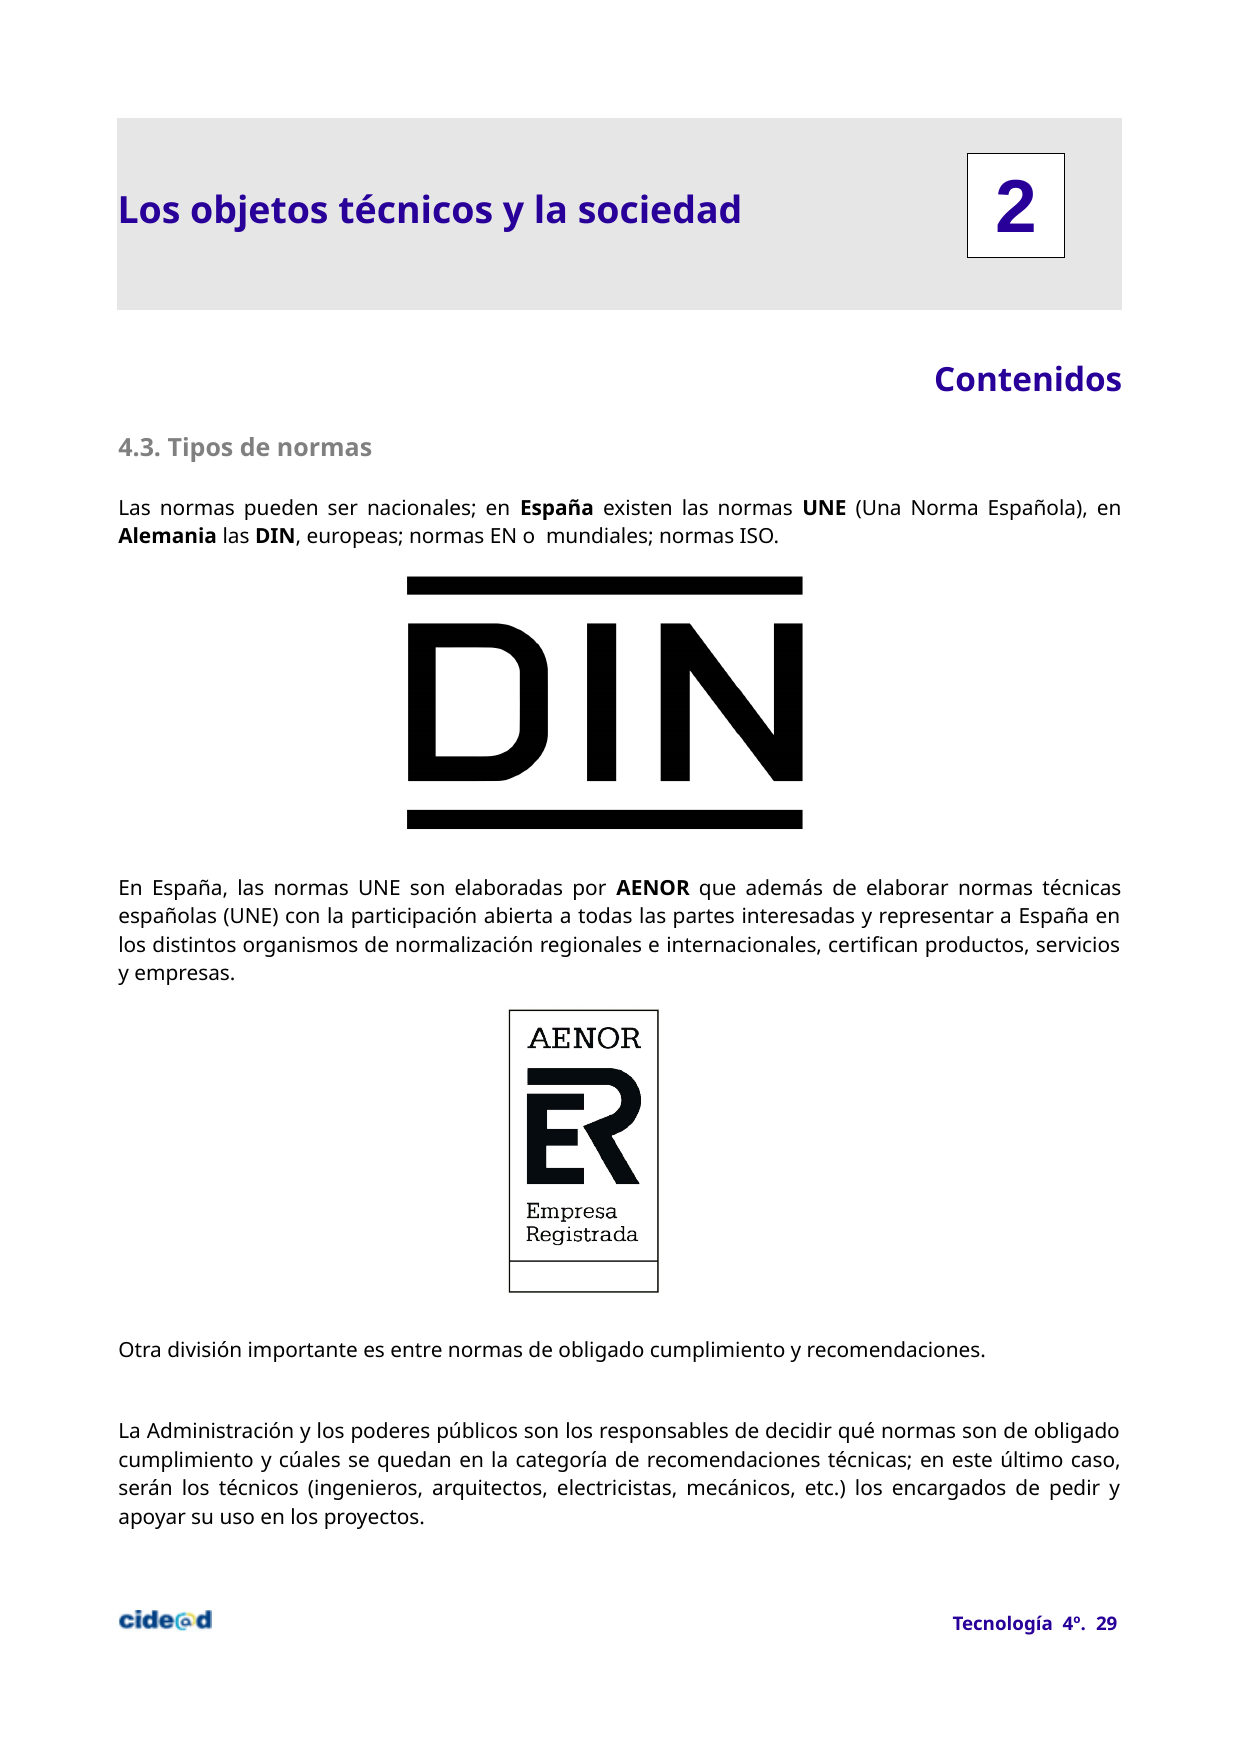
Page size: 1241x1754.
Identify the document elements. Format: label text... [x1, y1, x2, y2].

table_header Los objetos técnicos y la sociedad [117, 118, 1122, 310]
picture [507, 1007, 661, 1294]
text En España, las normas UNE son elaboradas por AENOR que además de elaborar normas técnicas españolas (UNE) con la participación abierta a todas las partes interesadas y representar a España en los distintos organismos de normalización regionales e internacionales, certifican productos, servicios y empresas. [118, 873, 1122, 987]
text Contenidos [118, 356, 1122, 401]
picture [118, 1610, 212, 1632]
text Las normas pueden ser nacionales; en España existen las normas UNE (Una Norma Española), en Alemania las DIN, europeas; normas EN o mundiales; normas ISO. [118, 493, 1122, 550]
picture [403, 573, 806, 832]
text 4.3. Tipos de normas [118, 430, 1122, 464]
text Otra división importante es entre normas de obligado cumplimiento y recomendaciones. [118, 1335, 1122, 1363]
text La Administración y los poderes públicos son los responsables de decidir qué normas son de obligado cumplimiento y cúales se quedan en la categoría de recomendaciones técnicas; en este último caso, serán los técnicos (ingenieros, arquitectos, electricistas, mecánicos, etc.) los encargados de pedir y apoyar su uso en los proyectos. [118, 1417, 1122, 1530]
